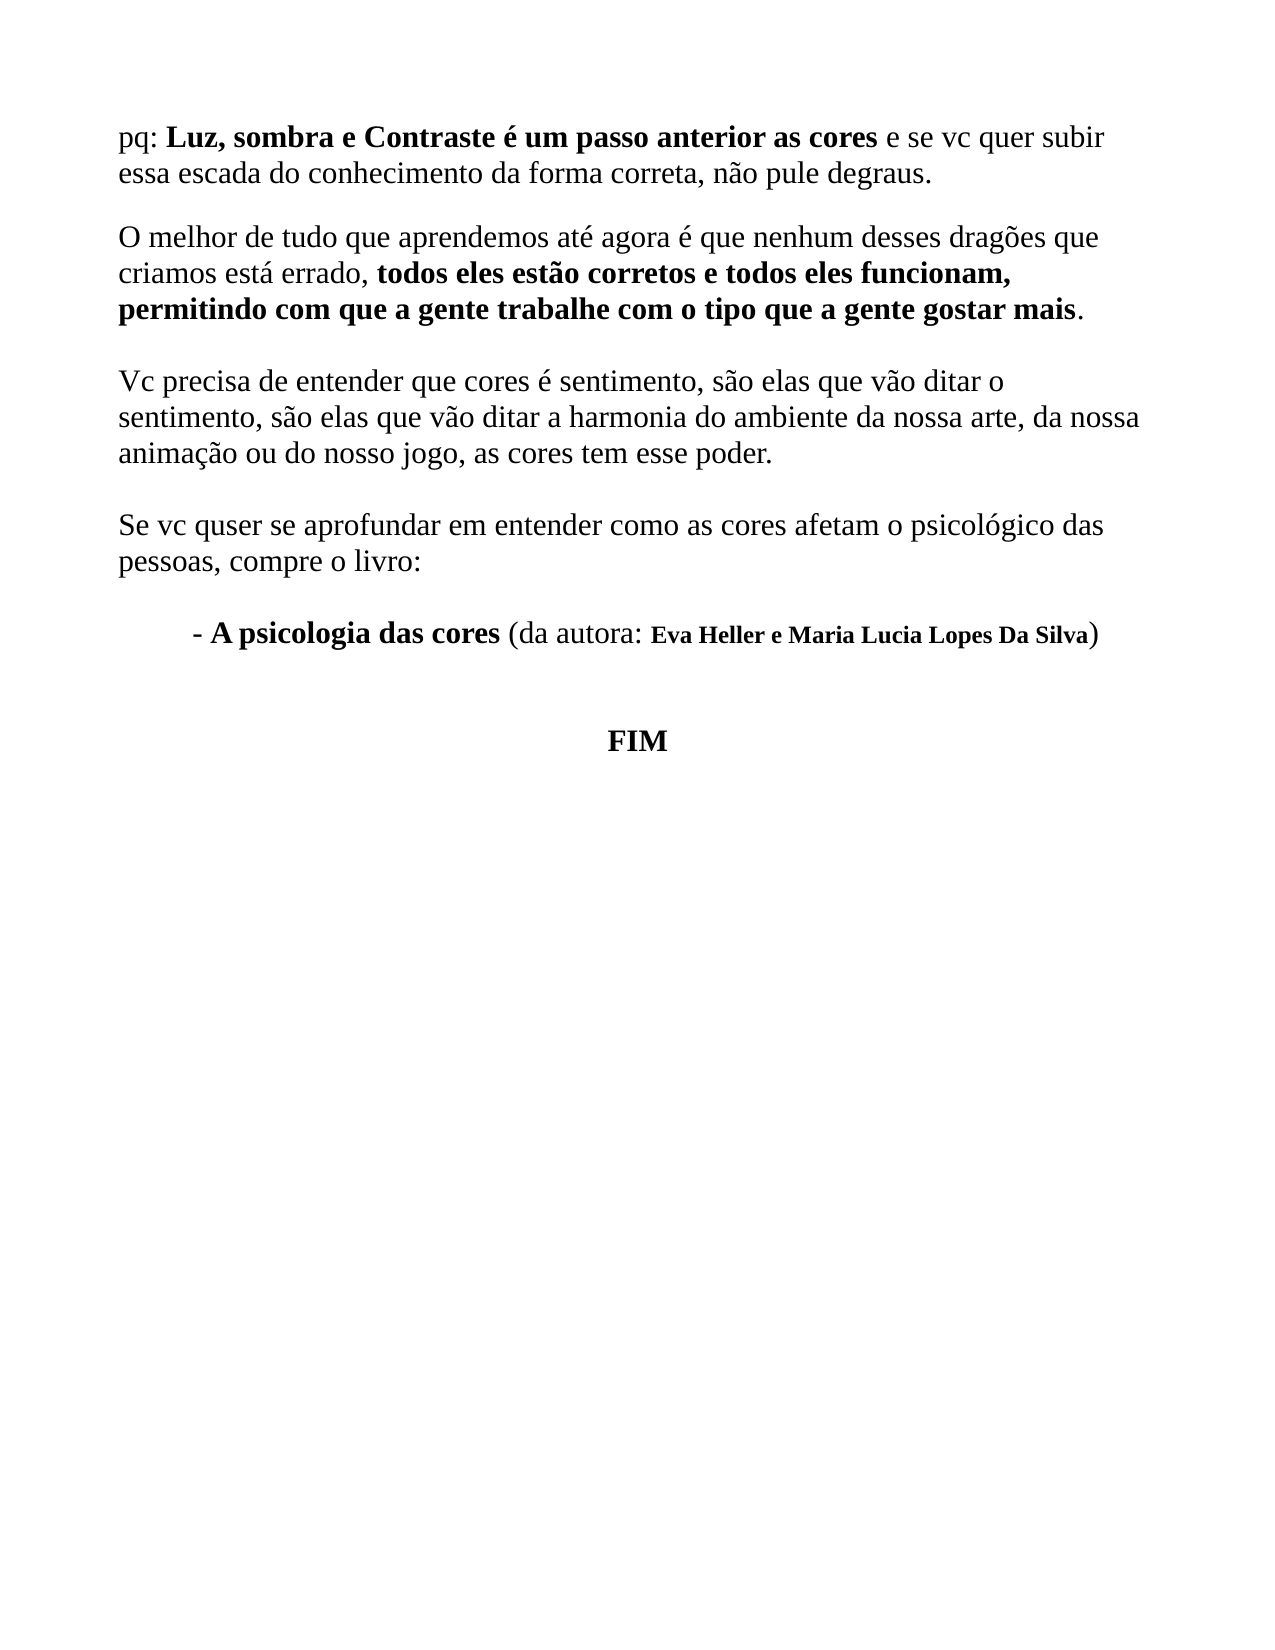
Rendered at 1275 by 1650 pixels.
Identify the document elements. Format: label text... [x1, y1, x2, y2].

text - A psicologia das cores (da autora: Eva Heller e Maria Lucia Lopes Da Silva) [118, 614, 1157, 650]
text O melhor de tudo que aprendemos até agora é que nenhum desses dragões que criamos está errado, todos eles estão corretos e todos eles funcionam, permitindo com que a gente trabalhe com o tipo que a gente gostar mais. [118, 219, 1157, 327]
text Se vc quser se aprofundar em entender como as cores afetam o psicológico das pessoas, compre o livro: [118, 506, 1157, 578]
text Vc precisa de entender que cores é sentimento, são elas que vão ditar o sentimento, são elas que vão ditar a harmonia do ambiente da nossa arte, da nossa animação ou do nosso jogo, as cores tem esse poder. [118, 362, 1157, 470]
text FIM [118, 722, 1157, 758]
text pq: Luz, sombra e Contraste é um passo anterior as cores e se vc quer subir essa escada do conhecimento da forma correta, não pule degraus. [118, 118, 1157, 190]
